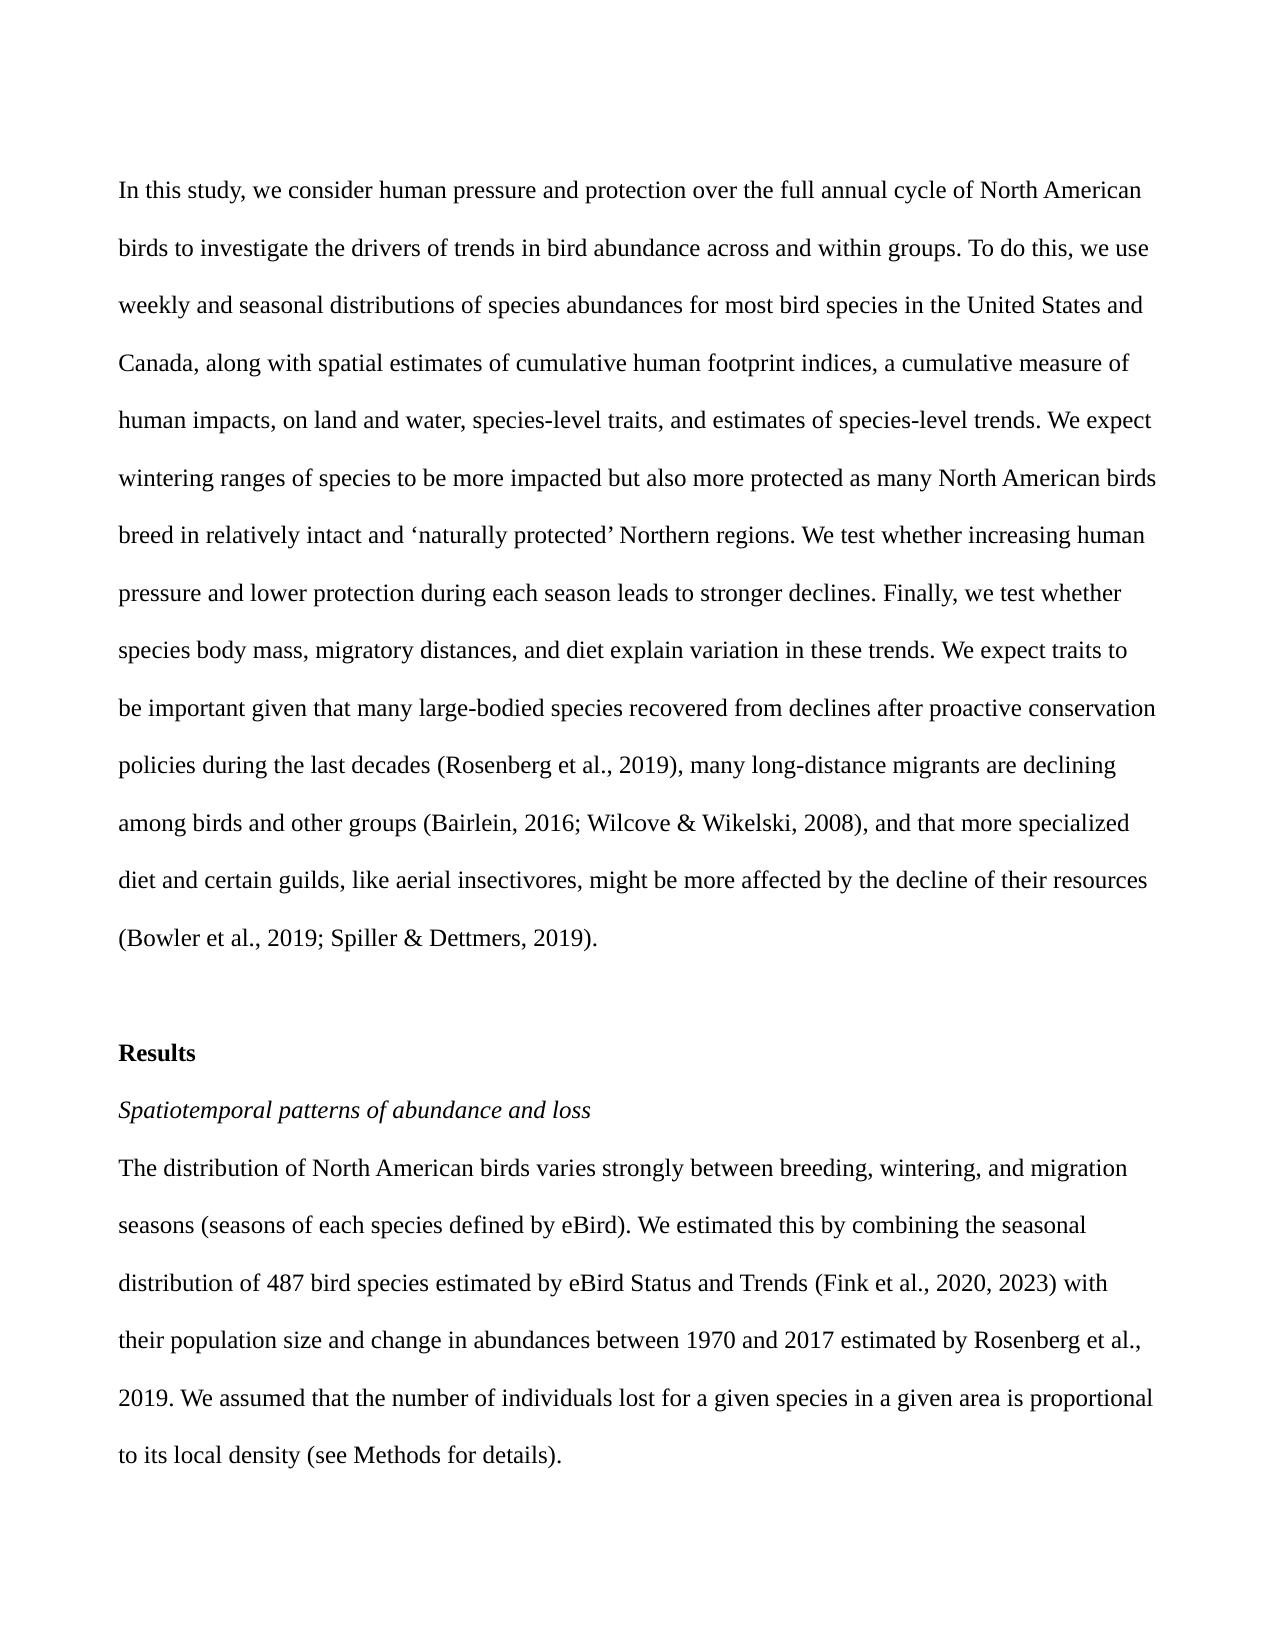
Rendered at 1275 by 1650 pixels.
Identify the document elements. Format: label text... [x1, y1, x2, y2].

text In this study, we consider human pressure and protection over the full annual cycle of North American birds to investigate the drivers of trends in bird abundance across and within groups. To do this, we use weekly and seasonal distributions of species abundances for most bird species in the United States and Canada, along with spatial estimates of cumulative human footprint indices, a cumulative measure of human impacts, on land and water, species-level traits, and estimates of species-level trends. We expect wintering ranges of species to be more impacted but also more protected as many North American birds breed in relatively intact and ‘naturally protected’ Northern regions. We test whether increasing human pressure and lower protection during each season leads to stronger declines. Finally, we test whether species body mass, migratory distances, and diet explain variation in these trends. We expect traits to be important given that many large-bodied species recovered from declines after proactive conservation policies during the last decades (Rosenberg et al., 2019), many long-distance migrants are declining among birds and other groups (Bairlein, 2016; Wilcove & Wikelski, 2008), and that more specialized diet and certain guilds, like aerial insectivores, might be more affected by the decline of their resources (Bowler et al., 2019; Spiller & Dettmers, 2019). [118, 176, 1157, 952]
text Spatiotemporal patterns of abundance and loss [118, 1096, 1157, 1124]
text Results [118, 1038, 1157, 1067]
text The distribution of North American birds varies strongly between breeding, wintering, and migration seasons (seasons of each species defined by eBird). We estimated this by combining the seasonal distribution of 487 bird species estimated by eBird Status and Trends (Fink et al., 2020, 2023) with their population size and change in abundances between 1970 and 2017 estimated by Rosenberg et al., 2019. We assumed that the number of individuals lost for a given species in a given area is proportional to its local density (see Methods for details). [118, 1153, 1157, 1469]
